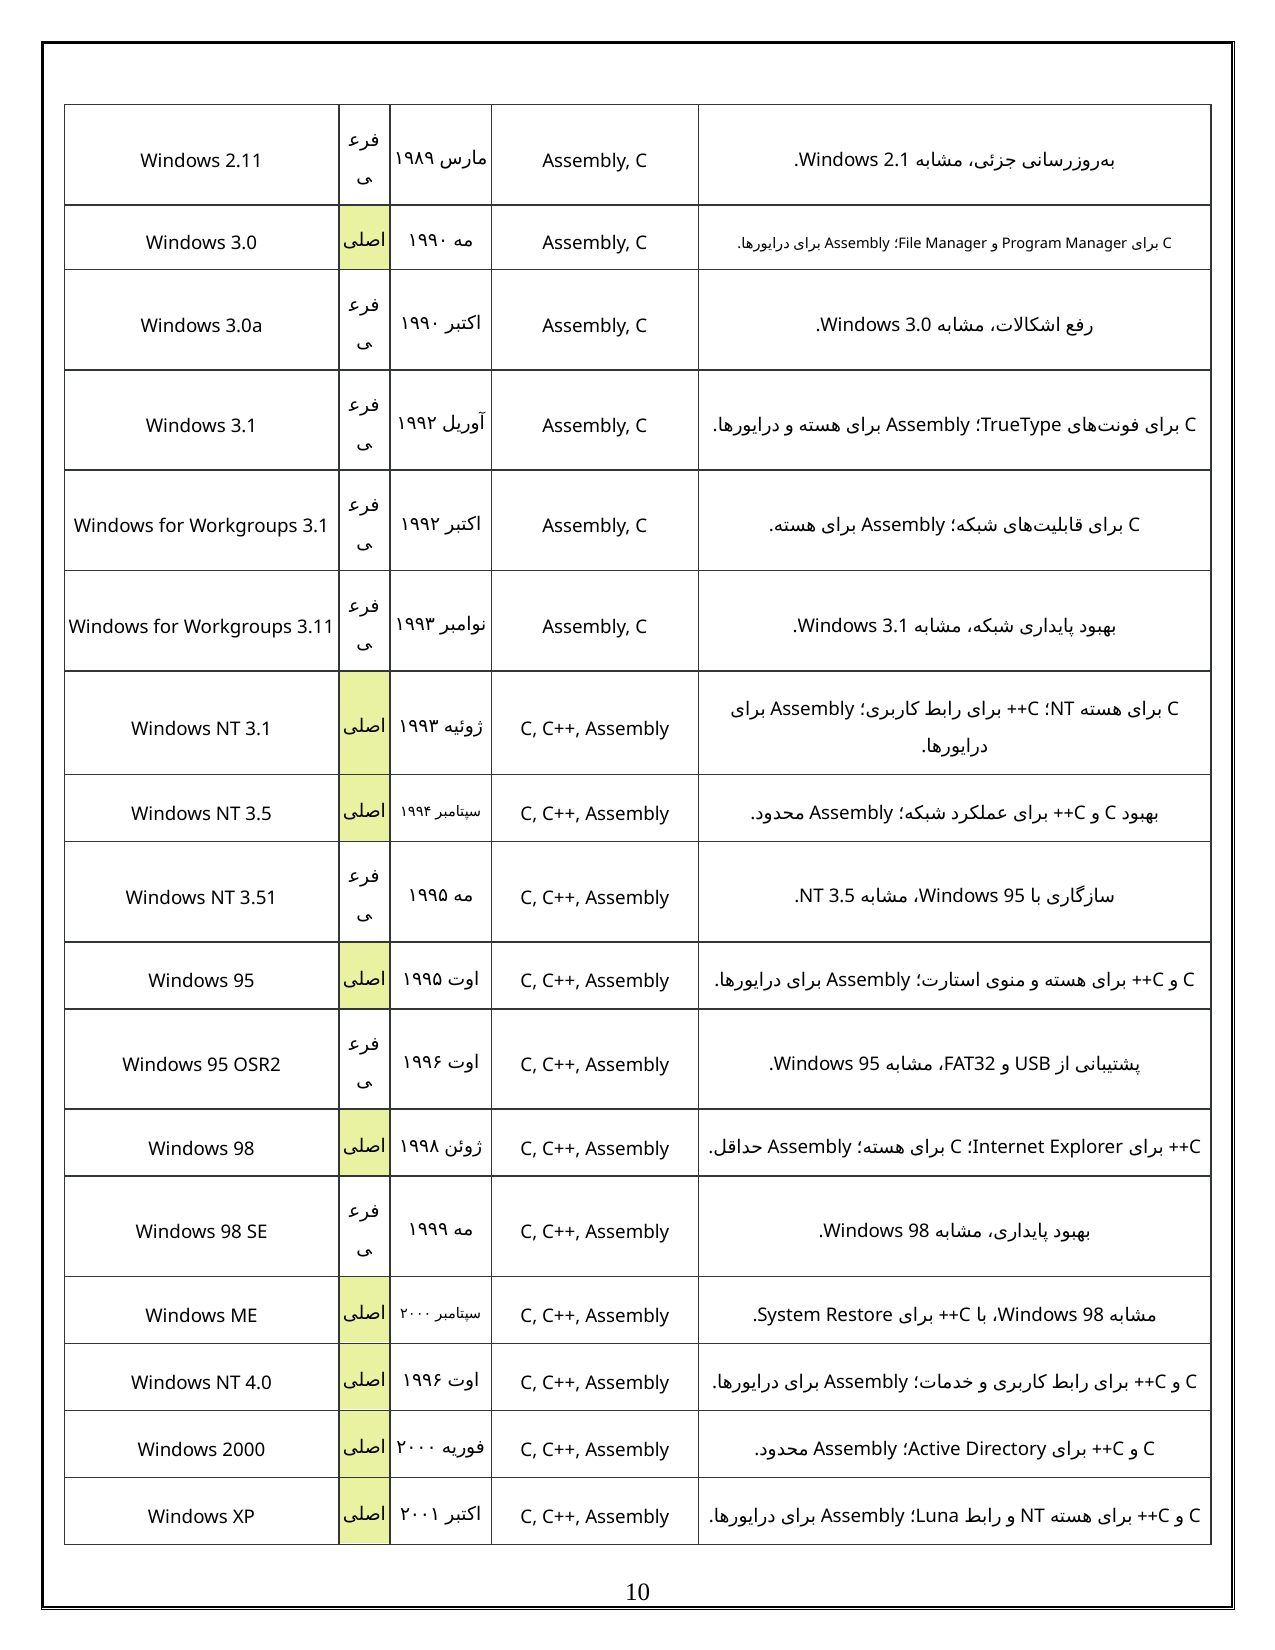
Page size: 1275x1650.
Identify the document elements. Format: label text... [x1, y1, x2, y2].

table_cell فرعی [340, 105, 389, 204]
table_cell رفع اشکالات، مشابه Windows 3.0. [699, 270, 1210, 369]
table_cell C, C++, Assembly [492, 775, 698, 841]
table_cell مه ۱۹۹۹ [391, 1177, 491, 1276]
table_cell Windows for Workgroups 3.1 [65, 471, 338, 570]
table_cell C و C++ برای رابط کاربری و خدمات؛ Assembly برای درایورها. [699, 1344, 1210, 1409]
table_cell اصلی [340, 1478, 389, 1543]
table_cell Windows NT 4.0 [65, 1344, 338, 1409]
table_cell ژوئیه ۱۹۹۳ [391, 672, 491, 774]
table_cell C, C++, Assembly [492, 842, 698, 941]
table_cell اصلی [340, 1277, 389, 1342]
table_cell فرعی [340, 571, 389, 670]
table_cell Windows 98 [65, 1110, 338, 1175]
table_cell اوت ۱۹۹۶ [391, 1010, 491, 1108]
table_cell C و C++ برای هسته NT و رابط Luna؛ Assembly برای درایورها. [699, 1478, 1210, 1543]
table_cell C برای قابلیت‌های شبکه؛ Assembly برای هسته. [699, 471, 1210, 570]
table_cell اصلی [340, 943, 389, 1008]
table_cell C, C++, Assembly [492, 1277, 698, 1342]
table_cell Windows 95 [65, 943, 338, 1008]
table_cell Windows XP [65, 1478, 338, 1543]
table_cell Assembly, C [492, 571, 698, 670]
table_cell C, C++, Assembly [492, 943, 698, 1008]
table_cell C, C++, Assembly [492, 1344, 698, 1409]
table_cell فرعی [340, 1177, 389, 1276]
table_cell پشتیبانی از USB و FAT32، مشابه Windows 95. [699, 1010, 1210, 1108]
table_cell اصلی [340, 1411, 389, 1476]
table_cell Windows for Workgroups 3.11 [65, 571, 338, 670]
table_cell Assembly, C [492, 371, 698, 469]
table_cell C, C++, Assembly [492, 672, 698, 774]
table_cell Windows NT 3.5 [65, 775, 338, 841]
table_cell Windows 3.0a [65, 270, 338, 369]
table_cell Assembly, C [492, 471, 698, 570]
table_cell Windows NT 3.51 [65, 842, 338, 941]
table_cell Windows 3.1 [65, 371, 338, 469]
table_cell C برای هسته NT؛ C++ برای رابط کاربری؛ Assembly برای درایورها. [699, 672, 1210, 774]
table_cell Windows 3.0 [65, 206, 338, 269]
table_cell مشابه Windows 98، با C++ برای System Restore. [699, 1277, 1210, 1342]
table_cell فوریه ۲۰۰۰ [391, 1411, 491, 1476]
table_cell بهبود C و C++ برای عملکرد شبکه؛ Assembly محدود. [699, 775, 1210, 841]
table_cell سازگاری با Windows 95، مشابه NT 3.5. [699, 842, 1210, 941]
table_cell اوت ۱۹۹۵ [391, 943, 491, 1008]
table_cell مه ۱۹۹۰ [391, 206, 491, 269]
table_cell Windows ME [65, 1277, 338, 1342]
table_cell اصلی [340, 775, 389, 841]
table_cell C, C++, Assembly [492, 1110, 698, 1175]
table_cell نوامبر ۱۹۹۳ [391, 571, 491, 670]
table_cell مه ۱۹۹۵ [391, 842, 491, 941]
table_cell C, C++, Assembly [492, 1177, 698, 1276]
table_cell ژوئن ۱۹۹۸ [391, 1110, 491, 1175]
table_cell بهبود پایداری شبکه، مشابه Windows 3.1. [699, 571, 1210, 670]
table_cell C, C++, Assembly [492, 1411, 698, 1476]
table_cell Windows 98 SE [65, 1177, 338, 1276]
table_cell Windows 2.11 [65, 105, 338, 204]
table_cell فرعی [340, 842, 389, 941]
table_cell C برای فونت‌های TrueType؛ Assembly برای هسته و درایورها. [699, 371, 1210, 469]
table_cell C و C++ برای هسته و منوی استارت؛ Assembly برای درایورها. [699, 943, 1210, 1008]
table_cell Assembly, C [492, 206, 698, 269]
table_cell C برای Program Manager و File Manager؛ Assembly برای درایورها. [699, 206, 1210, 269]
table_cell Windows 2000 [65, 1411, 338, 1476]
table_cell اکتبر ۱۹۹۰ [391, 270, 491, 369]
table_cell C++ برای Internet Explorer؛ C برای هسته؛ Assembly حداقل. [699, 1110, 1210, 1175]
table_cell Assembly, C [492, 270, 698, 369]
table_cell اکتبر ۱۹۹۲ [391, 471, 491, 570]
table_cell C و C++ برای Active Directory؛ Assembly محدود. [699, 1411, 1210, 1476]
table_cell فرعی [340, 471, 389, 570]
table_cell فرعی [340, 371, 389, 469]
table_cell بهبود پایداری، مشابه Windows 98. [699, 1177, 1210, 1276]
table_cell سپتامبر ۱۹۹۴ [391, 775, 491, 841]
table_cell فرعی [340, 270, 389, 369]
table_cell اکتبر ۲۰۰۱ [391, 1478, 491, 1543]
table_cell C, C++, Assembly [492, 1478, 698, 1543]
table_cell اوت ۱۹۹۶ [391, 1344, 491, 1409]
table_cell اصلی [340, 1344, 389, 1409]
table_cell سپتامبر ۲۰۰۰ [391, 1277, 491, 1342]
table_cell Windows NT 3.1 [65, 672, 338, 774]
table_cell مارس ۱۹۸۹ [391, 105, 491, 204]
table_cell اصلی [340, 206, 389, 269]
table_cell فرعی [340, 1010, 389, 1108]
table_cell Windows 95 OSR2 [65, 1010, 338, 1108]
table_cell اصلی [340, 672, 389, 774]
table_cell Assembly, C [492, 105, 698, 204]
table_cell آوریل ۱۹۹۲ [391, 371, 491, 469]
table_cell C, C++, Assembly [492, 1010, 698, 1108]
table_cell به‌روزرسانی جزئی، مشابه Windows 2.1. [699, 105, 1210, 204]
table_cell اصلی [340, 1110, 389, 1175]
